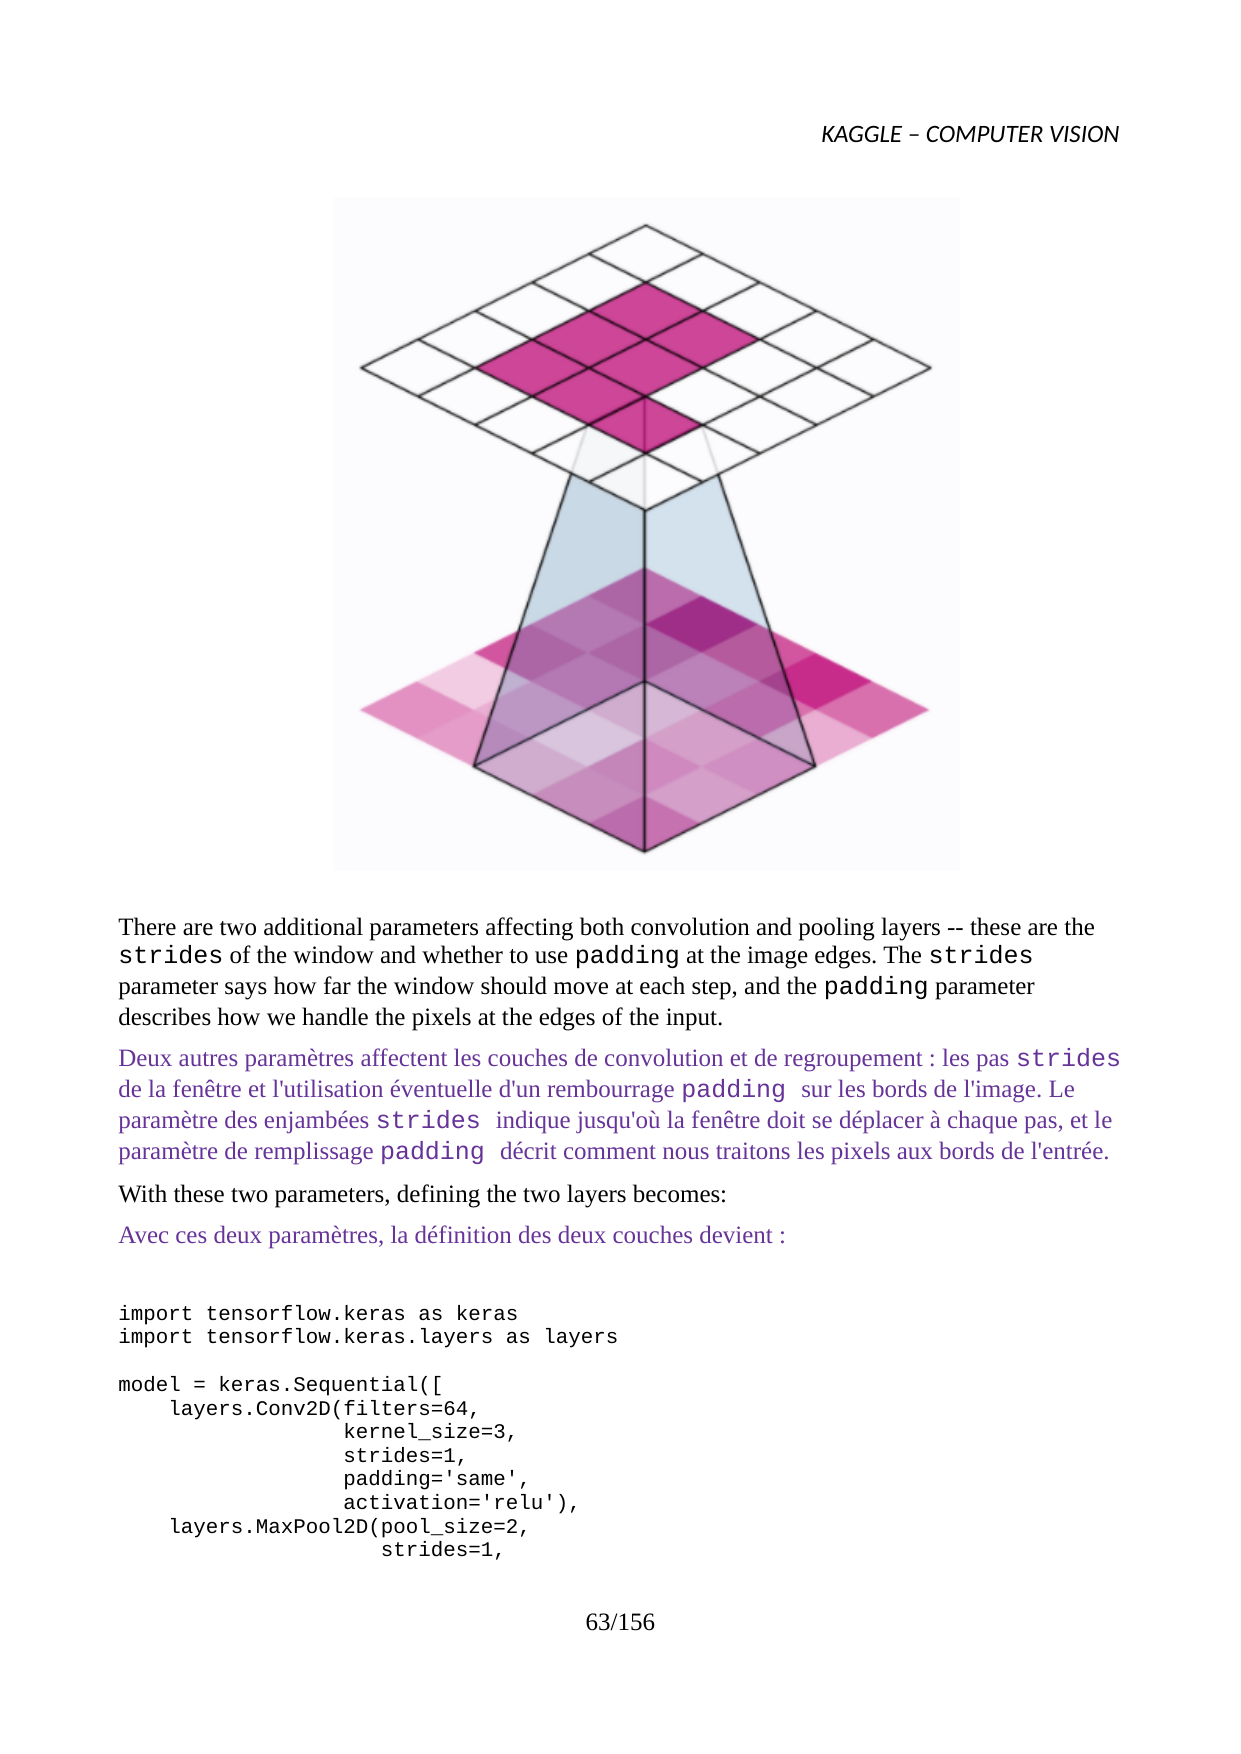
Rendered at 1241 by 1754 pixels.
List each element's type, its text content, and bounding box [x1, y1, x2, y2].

text strides=1, [118, 1445, 1122, 1468]
picture [244, 178, 996, 871]
text Avec ces deux paramètres, la définition des deux couches devient : [118, 1220, 1122, 1249]
text activation='relu'), [118, 1492, 1122, 1516]
text layers.MaxPool2D(pool_size=2, [118, 1516, 1122, 1539]
text Deux autres paramètres affectent les couches de convolution et de regroupement : les pas strides de la fenêtre et l'utilisation éventuelle d'un rembourrage padding sur les bords de l'image. Le paramètre des enjambées strides indique jusqu'où la fenêtre doit se déplacer à chaque pas, et le paramètre de remplissage padding décrit comment nous traitons les pixels aux bords de l'entrée. [118, 1043, 1122, 1167]
text import tensorflow.keras.layers as layers [118, 1327, 1122, 1350]
text layers.Conv2D(filters=64, [118, 1397, 1122, 1421]
text With these two parameters, defining the two layers becomes: [118, 1179, 1122, 1208]
text strides=1, [118, 1539, 1122, 1563]
text model = keras.Sequential([ [118, 1374, 1122, 1397]
text import tensorflow.keras as keras [118, 1303, 1122, 1327]
text There are two additional parameters affecting both convolution and pooling layers -- these are the strides of the window and whether to use padding at the image edges. The strides parameter says how far the window should move at each step, and the padding parameter describes how we handle the pixels at the edges of the input. [118, 912, 1122, 1031]
text padding='same', [118, 1468, 1122, 1492]
text kernel_size=3, [118, 1421, 1122, 1445]
